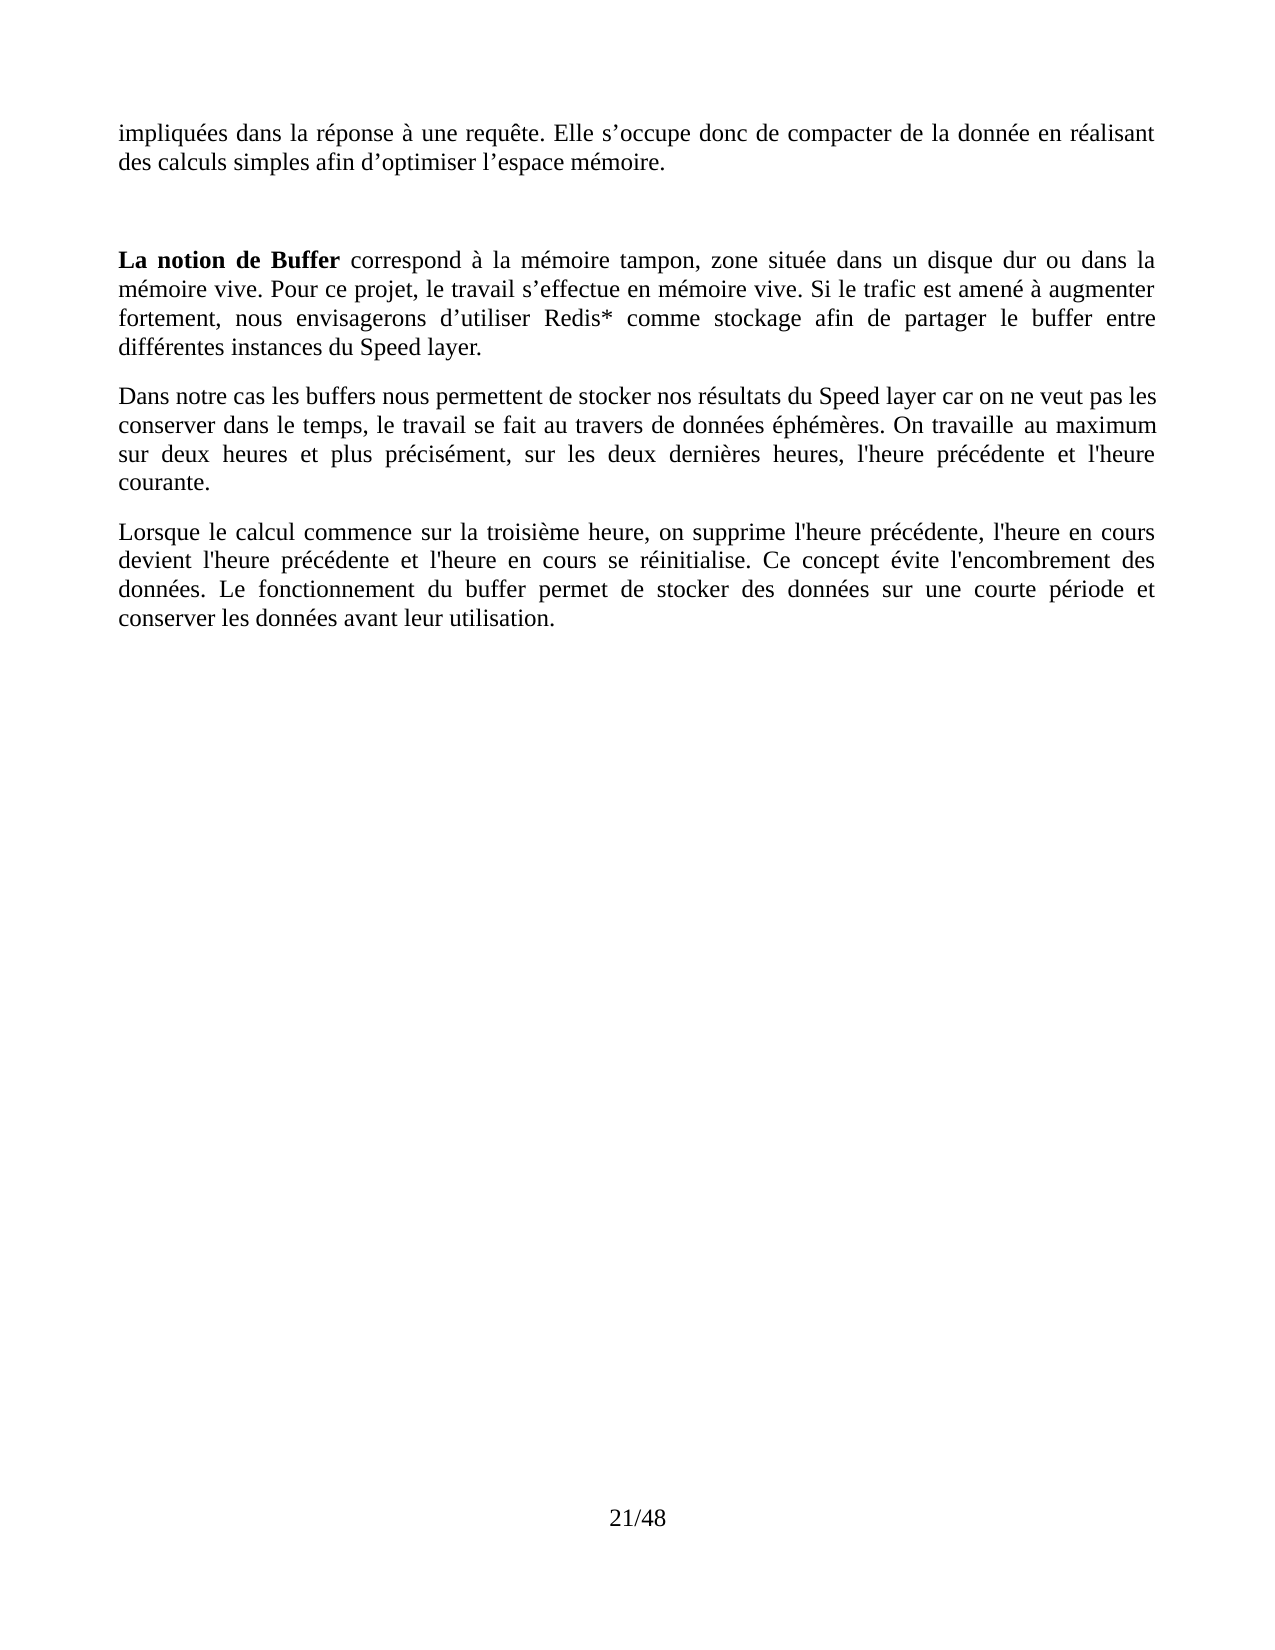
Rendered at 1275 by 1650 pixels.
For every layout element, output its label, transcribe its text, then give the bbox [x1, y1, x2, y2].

text Dans notre cas les buffers nous permettent de stocker nos résultats du Speed layer car on ne veut pas les conserver dans le temps, le travail se fait au travers de données éphémères. On travaille au maximum sur deux heures et plus précisément, sur les deux dernières heures, l'heure précédente et l'heure courante. [118, 381, 1157, 496]
text Lorsque le calcul commence sur la troisième heure, on supprime l'heure précédente, l'heure en cours devient l'heure précédente et l'heure en cours se réinitialise. Ce concept évite l'encombrement des données. Le fonctionnement du buffer permet de stocker des données sur une courte période et conserver les données avant leur utilisation. [118, 517, 1157, 632]
text impliquées dans la réponse à une requête. Elle s’occupe donc de compacter de la donnée en réalisant des calculs simples afin d’optimiser l’espace mémoire. [118, 118, 1157, 176]
text La notion de Buffer correspond à la mémoire tampon, zone située dans un disque dur ou dans la mémoire vive. Pour ce projet, le travail s’effectue en mémoire vive. Si le trafic est amené à augmenter fortement, nous envisagerons d’utiliser Redis* comme stockage afin de partager le buffer entre différentes instances du Speed layer. [118, 246, 1157, 361]
